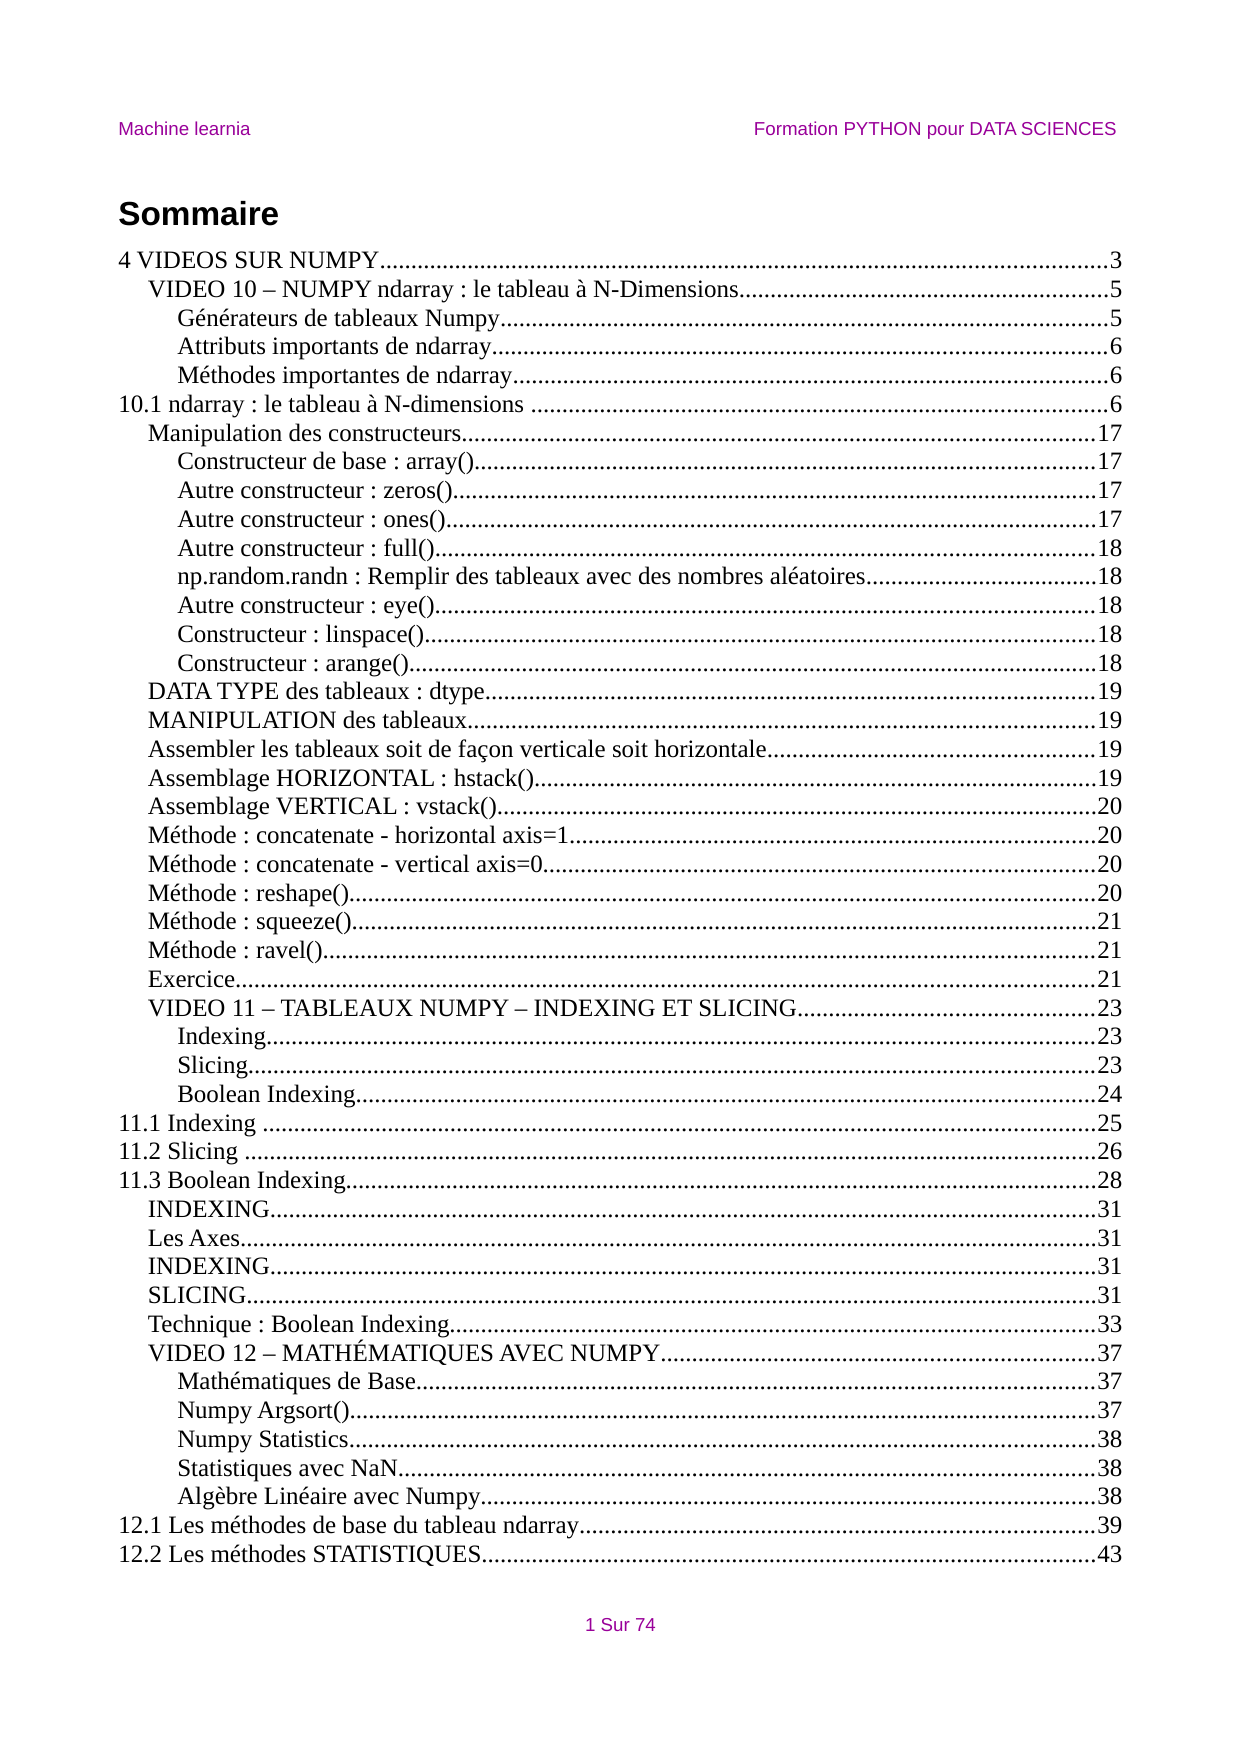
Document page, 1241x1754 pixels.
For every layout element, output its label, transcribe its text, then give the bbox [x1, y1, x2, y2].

text 11.2 Slicing 26 [118, 1136, 1122, 1165]
text 12.2 Les méthodes STATISTIQUES 43 [118, 1539, 1122, 1568]
text Algèbre Linéaire avec Numpy 38 [177, 1481, 1122, 1510]
text Assembler les tableaux soit de façon verticale soit horizontale 19 [148, 734, 1122, 763]
text VIDEO 10 – NUMPY ndarray : le tableau à N-Dimensions 5 [148, 274, 1122, 303]
text Indexing 23 [177, 1021, 1122, 1050]
text Technique : Boolean Indexing 33 [148, 1309, 1122, 1338]
text 12.1 Les méthodes de base du tableau ndarray 39 [118, 1510, 1122, 1539]
text INDEXING 31 [148, 1194, 1122, 1223]
text MANIPULATION des tableaux 19 [148, 705, 1122, 734]
text Slicing 23 [177, 1050, 1122, 1079]
text Générateurs de tableaux Numpy 5 [177, 303, 1122, 331]
text INDEXING 31 [148, 1251, 1122, 1280]
text Assemblage HORIZONTAL : hstack() 19 [148, 763, 1122, 791]
text Méthode : concatenate - horizontal axis=1 20 [148, 820, 1122, 849]
text Méthodes importantes de ndarray 6 [177, 360, 1122, 389]
text VIDEO 12 – MATHÉMATIQUES AVEC NUMPY 37 [148, 1338, 1122, 1366]
text 11.3 Boolean Indexing 28 [118, 1165, 1122, 1194]
text Manipulation des constructeurs 17 [148, 418, 1122, 446]
text Constructeur : arange() 18 [177, 648, 1122, 676]
text Constructeur : linspace() 18 [177, 619, 1122, 648]
text Autre constructeur : eye() 18 [177, 590, 1122, 619]
text Assemblage VERTICAL : vstack() 20 [148, 791, 1122, 820]
subtitle Sommaire [118, 194, 1122, 233]
text Mathématiques de Base 37 [177, 1366, 1122, 1395]
text Attributs importants de ndarray 6 [177, 331, 1122, 360]
text DATA TYPE des tableaux : dtype 19 [148, 676, 1122, 705]
text Boolean Indexing 24 [177, 1079, 1122, 1108]
text Statistiques avec NaN 38 [177, 1453, 1122, 1481]
text Méthode : squeeze() 21 [148, 906, 1122, 935]
text Constructeur de base : array() 17 [177, 446, 1122, 475]
text SLICING 31 [148, 1280, 1122, 1309]
text VIDEO 11 – TABLEAUX NUMPY – INDEXING ET SLICING 23 [148, 993, 1122, 1021]
text Les Axes 31 [148, 1223, 1122, 1251]
text 10.1 ndarray : le tableau à N-dimensions 6 [118, 389, 1122, 418]
text Autre constructeur : full() 18 [177, 533, 1122, 561]
text Numpy Statistics 38 [177, 1424, 1122, 1453]
text 11.1 Indexing 25 [118, 1108, 1122, 1136]
text Autre constructeur : zeros() 17 [177, 475, 1122, 504]
text Méthode : concatenate - vertical axis=0 20 [148, 849, 1122, 878]
text Numpy Argsort() 37 [177, 1395, 1122, 1424]
text Méthode : reshape() 20 [148, 878, 1122, 906]
text Exercice 21 [148, 964, 1122, 993]
text np.random.randn : Remplir des tableaux avec des nombres aléatoires 18 [177, 561, 1122, 590]
text 4 VIDEOS SUR NUMPY 3 [118, 245, 1122, 274]
text Autre constructeur : ones() 17 [177, 504, 1122, 533]
text Méthode : ravel() 21 [148, 935, 1122, 964]
